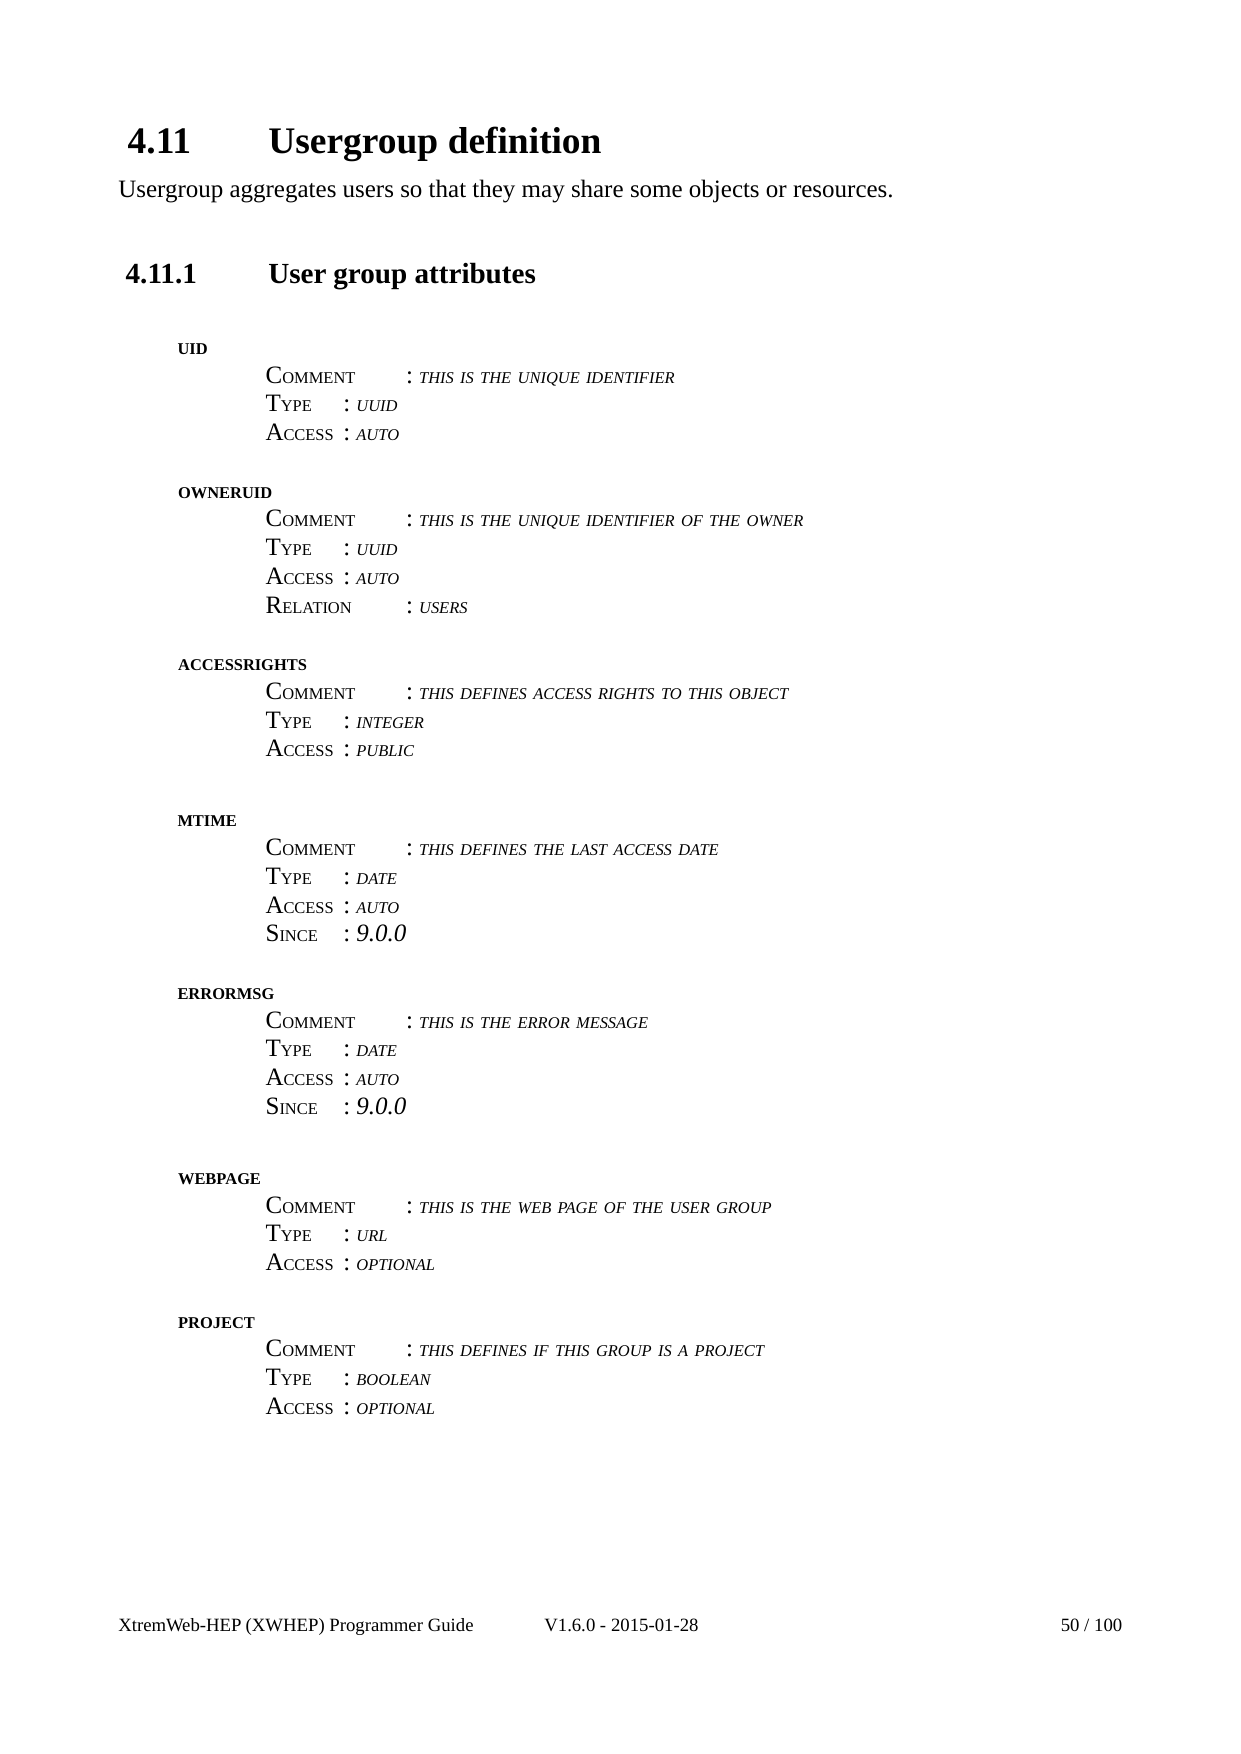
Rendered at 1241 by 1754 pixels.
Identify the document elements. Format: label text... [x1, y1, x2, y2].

text Access : auto [265, 890, 1122, 918]
text accessrights [178, 647, 1122, 676]
text Type : date [265, 1033, 1122, 1062]
text Comment : this is the unique identifier [265, 360, 1122, 388]
text errormsg [177, 976, 1122, 1005]
text Relation : users [265, 590, 1122, 618]
text owneruid [178, 475, 1122, 503]
text Comment : this is the error message [265, 1005, 1122, 1033]
text Access : auto [265, 561, 1122, 590]
text Since : 9.0.0 [265, 918, 1122, 947]
text Comment : this is the unique identifier of the owner [265, 503, 1122, 532]
text mtime [177, 803, 1122, 832]
subtitle User group attributes [118, 256, 1122, 290]
text Access : optional [265, 1391, 1122, 1420]
text Type : url [265, 1218, 1122, 1247]
text Type : integer [265, 705, 1122, 733]
text Access : optional [265, 1247, 1122, 1276]
text Access : auto [265, 417, 1122, 446]
text Type : date [265, 861, 1122, 890]
text Comment : this defines if this group is a project [265, 1333, 1122, 1362]
text Since : 9.0.0 [265, 1091, 1122, 1120]
text Comment : this defines the last access date [265, 832, 1122, 861]
text webpage [178, 1161, 1122, 1190]
text Usergroup aggregates users so that they may share some objects or resources. [118, 174, 1122, 202]
text Comment : this defines access rights to this object [265, 676, 1122, 705]
text Comment : this is the web page of the user group [265, 1190, 1122, 1218]
text project [178, 1305, 1122, 1333]
text Type : uuid [265, 532, 1122, 561]
subtitle Usergroup definition [118, 118, 1122, 161]
text Access : auto [265, 1062, 1122, 1091]
text Type : boolean [265, 1362, 1122, 1391]
text uid [177, 331, 1122, 360]
text Access : public [265, 733, 1122, 762]
text Type : uuid [265, 388, 1122, 417]
